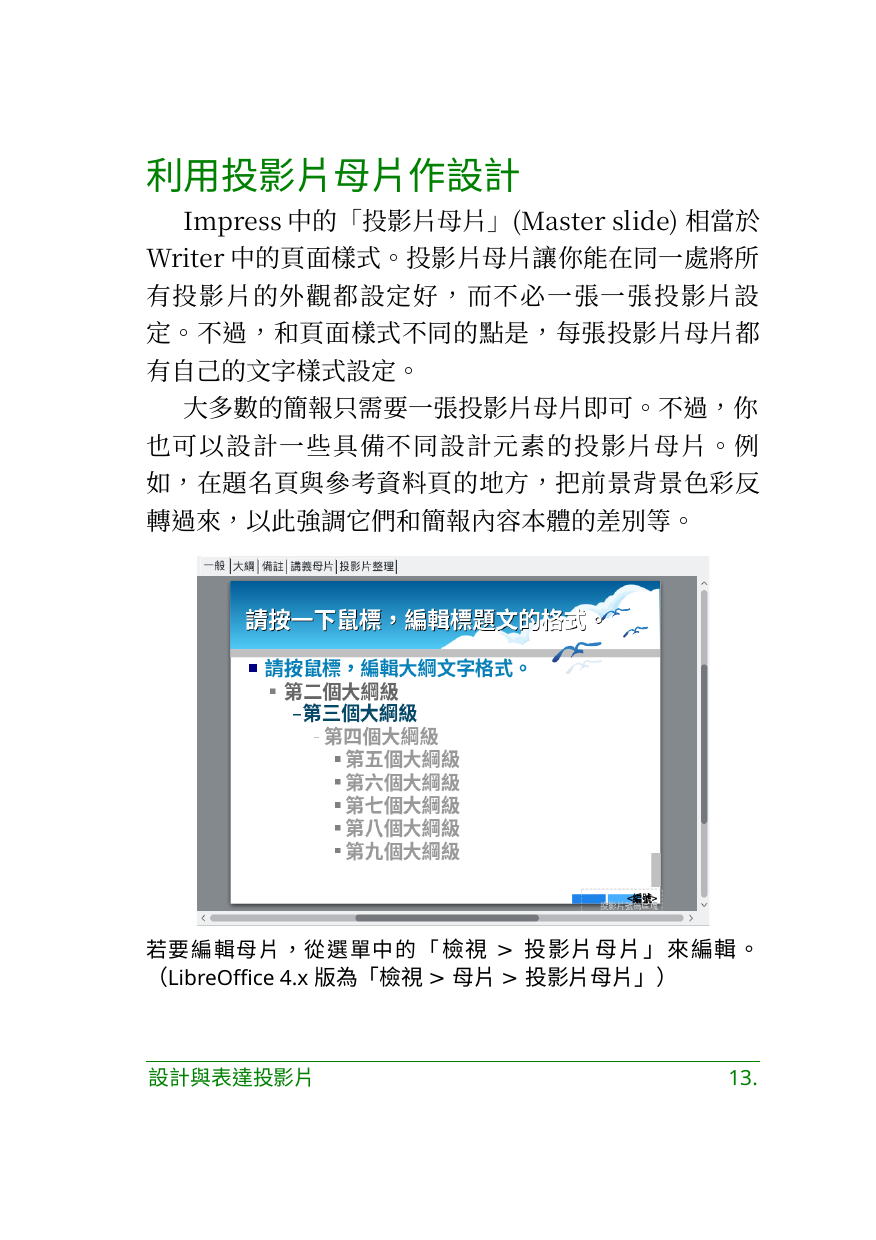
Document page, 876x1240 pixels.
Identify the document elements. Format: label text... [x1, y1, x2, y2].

subtitle 利用投影片母片作設計 [146, 146, 760, 200]
table_header [146, 553, 760, 928]
text Impress中的「投影片母片」(Master slide) 相當於Writer中的頁面樣式。投影片母片讓你能在同一處將所有投影片的外觀都設定好，而不必一張一張投影片設定。不過，和頁面樣式不同的點是，每張投影片母片都有自己的文字樣式設定。 [146, 200, 760, 388]
text 大多數的簡報只需要一張投影片母片即可。不過，你也可以設計一些具備不同設計元素的投影片母片。例如，在題名頁與參考資料頁的地方，把前景背景色彩反轉過來，以此強調它們和簡報內容本體的差別等。 [146, 388, 760, 538]
table_cell 若要編輯母片，從選單中的「檢視 > 投影片母片」來編輯。（LibreOffice 4.x 版為「檢視 > 母片 > 投影片母片」） [146, 928, 760, 990]
picture [197, 556, 710, 926]
